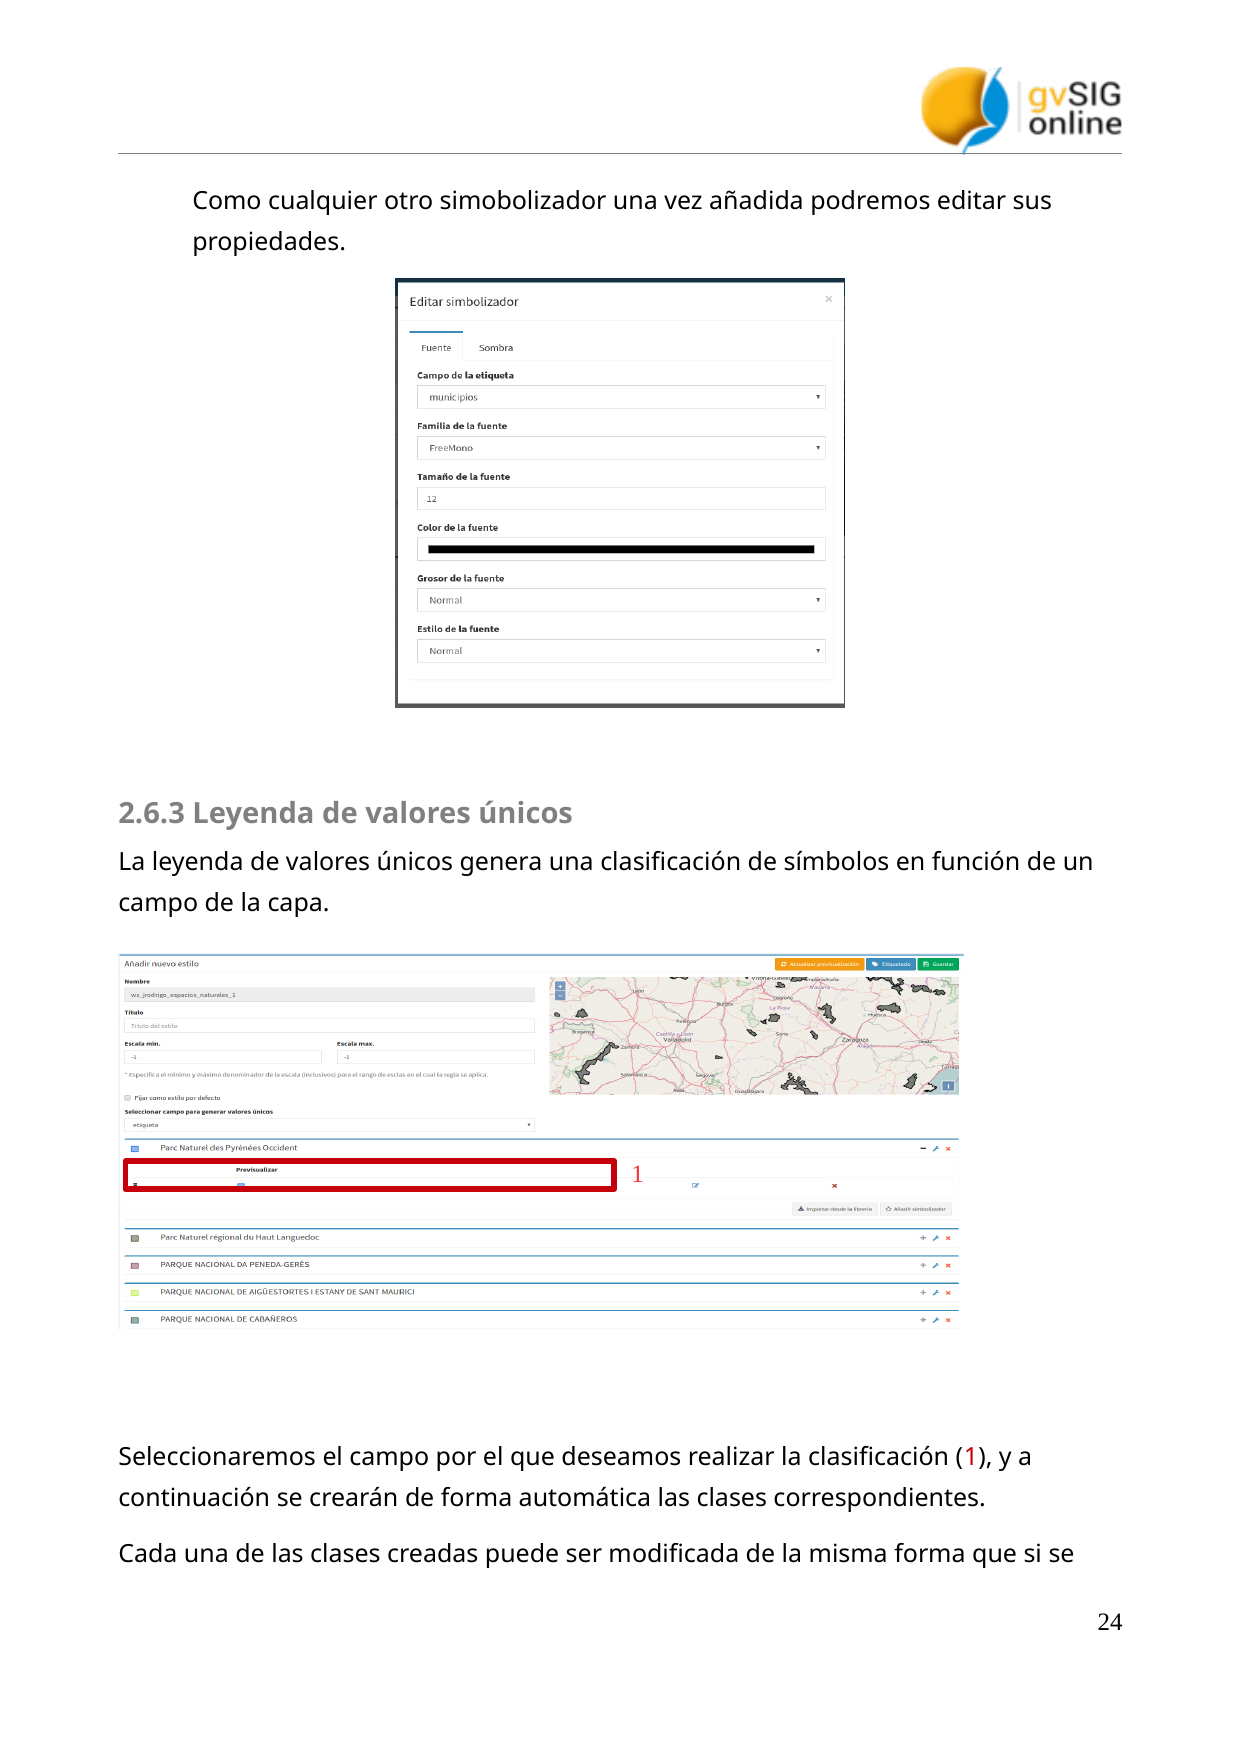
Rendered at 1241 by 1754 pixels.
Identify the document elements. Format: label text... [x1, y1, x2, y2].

subtitle 2.6.3 Leyenda de valores únicos [118, 792, 1122, 832]
text Cada una de las clases creadas puede ser modificada de la misma forma que si se [118, 1535, 1122, 1569]
picture [118, 953, 964, 1329]
picture [921, 67, 1122, 155]
text La leyenda de valores únicos genera una clasificación de símbolos en función de un campo de la capa. [118, 844, 1122, 919]
text Seleccionaremos el campo por el que deseamos realizar la clasificación (1), y a continuación se crearán de forma automática las clases correspondientes. [118, 1439, 1122, 1514]
text Como cualquier otro simobolizador una vez añadida podremos editar sus propiedades. [192, 182, 1122, 257]
picture [395, 278, 845, 708]
